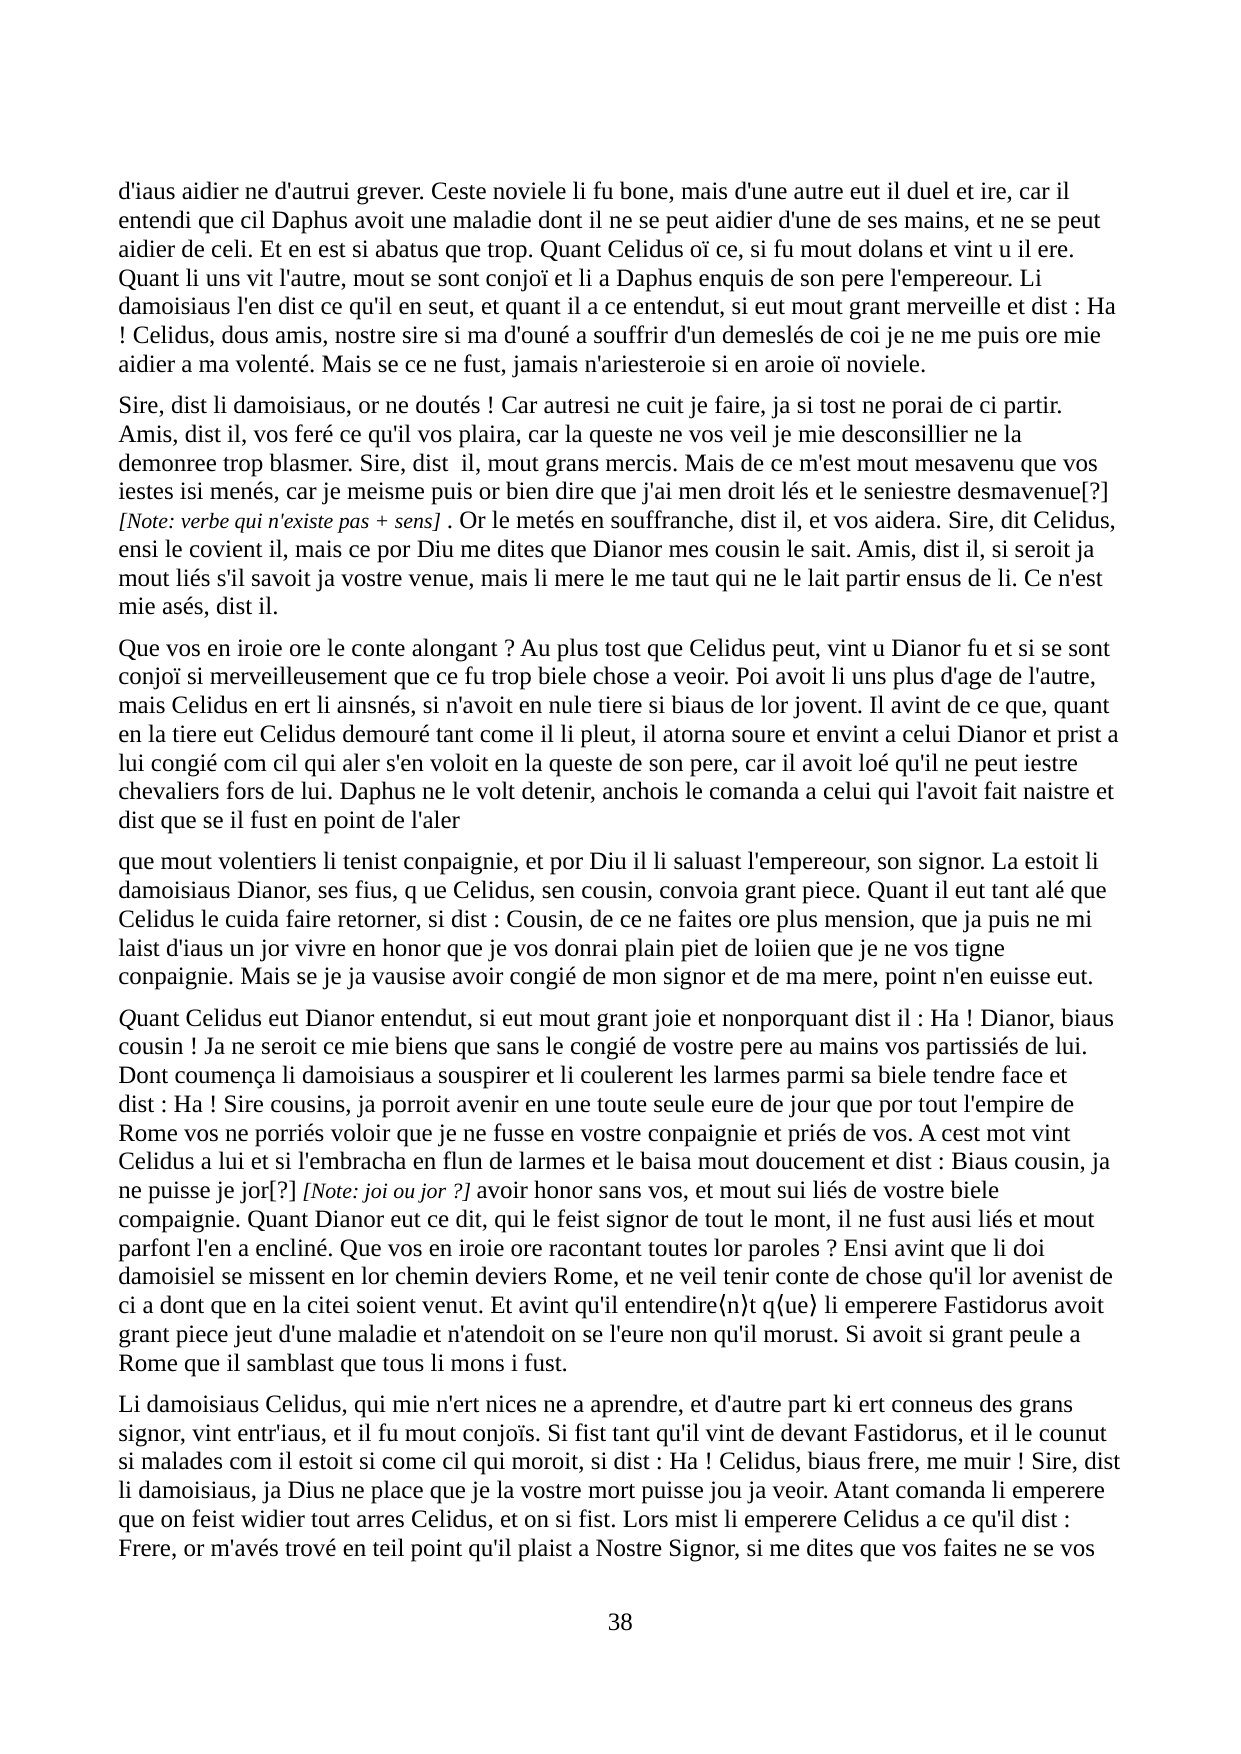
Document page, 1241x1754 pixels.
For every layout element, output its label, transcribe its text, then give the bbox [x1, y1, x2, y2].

text que mout volentiers li tenist conpaignie, et por Diu il li saluast l'empereour, son signor. La estoit li damoisiaus Dianor, ses fius, q ue Celidus, sen cousin, convoia grant piece. Quant il eut tant alé que Celidus le cuida faire retorner, si dist : Cousin, de ce ne faites ore plus mension, que ja puis ne mi laist d'iaus un jor vivre en honor que je vos donrai plain piet de loiien que je ne vos tigne conpaignie. Mais se je ja vausise avoir congié de mon signor et de ma mere, point n'en euisse eut. [118, 633, 1122, 776]
text Quant Celidus eut Dianor entendut, si eut mout grant joie et nonporquant dist il : Ha ! Dianor, biaus cousin ! Ja ne seroit ce mie biens que sans le congié de vostre pere au mains vos partissiés de lui. Dont coumença li damoisiaus a souspirer et li coulerent les larmes parmi sa biele tendre face et dist : Ha ! Sire cousins, ja porroit avenir en une toute seule eure de jour que por tout l'empire de Rome vos ne porriés voloir que je ne fusse en vostre conpaignie et priés de vos. A cest mot vint Celidus a lui et si l'embracha en flun de larmes et le baisa mout doucement et dist : Biaus cousin, ja ne puisse je jor[?] [Note: joi ou jor ?] avoir honor sans vos, et mout sui liés de vostre biele compaignie. Quant Dianor eut ce dit, qui le feist signor de tout le mont, il ne fust ausi liés et mout parfont l'en a encliné. Que vos en iroie ore racontant toutes lor paroles ? Ensi avint que li doi damoisiel se missent en lor chemin deviers Rome, et ne veil tenir conte de chose qu'il lor avenist de ci a dont que en la citei soient venut. Et avint qu'il entendire⟨n⟩t q⟨ue⟩ li emperere Fastidorus avoit grant piece jeut d'une maladie et n'atendoit on se l'eure non qu'il morust. Si avoit si grant peule a Rome que il samblast que tous li mons i fust. [118, 789, 1122, 1163]
text Que vos en iroie ore le conte alongant ? Au plus tost que Celidus peut, vint u Dianor fu et si se sont conjoï si merveilleusement que ce fu trop biele chose a veoir. Poi avoit li uns plus d'age de l'autre, mais Celidus en ert li ainsnés, si n'avoit en nule tiere si biaus de lor jovent. Il avint de ce que, quant en la tiere eut Celidus demouré tant come il li pleut, il atorna soure et envint a celui Dianor et prist a lui congié com cil qui aler s'en voloit en la queste de son pere, car il avoit loé qu'il ne peut iestre chevaliers fors de lui. Daphus ne le volt detenir, anchois le comanda a celui qui l'avoit fait naistre et dist que se il fust en point de l'aler [118, 419, 1122, 620]
text Sire, dist li damoisiaus, or ne doutés ! Car autresi ne cuit je faire, ja si tost ne porai de ci partir. Amis, dist il, vos feré ce qu'il vos plaira, car la queste ne vos veil je mie desconsillier ne la demonree trop blasmer. Sire, dist il, mout grans mercis. Mais de ce m'est mout mesavenu que vos iestes isi menés, car je meisme puis or bien dire que j'ai men droit lés et le seniestre desmavenue[?] [Note: verbe qui n'existe pas + sens] . Or le metés en souffranche, dist il, et vos aidera. Sire, dit Celidus, ensi le covient il, mais ce por Diu me dites que Dianor mes cousin le sait. Amis, dist il, si seroit ja mout liés s'il savoit ja vostre venue, mais li mere le me taut qui ne le lait partir ensus de li. Ce n'est mie asés, dist il. [118, 176, 1122, 406]
text Li damoisiaus Celidus, qui mie n'ert nices ne a aprendre, et d'autre part ki ert conneus des grans signor, vint entr'iaus, et il fu mout conjoïs. Si fist tant qu'il vint de devant Fastidorus, et il le counut si malades com il estoit si come cil qui moroit, si dist : Ha ! Celidus, biaus frere, me muir ! Sire, dist li damoisiaus, ja Dius ne place que je la vostre mort puisse jou ja veoir. Atant comanda li emperere que on feist widier tout arres Celidus, et on si fist. Lors mist li emperere Celidus a ce qu'il dist : Frere, or m'avés trové en teil point qu'il plaist a Nostre Signor, si me dites que vos faites ne se vos oïstes puis parole ne novieles de nostre chier pere l'empereour. Celidus dist a bries mos que il non, anchois en estoit meus de son paiis, et li dist le raison ensi come jou ai dit desus. Et quant Celidus li eut tout dit, il li respondi : Ha ! Frere, dist Fastidorus, come vos iest⟨es⟩ entrés en une boine painne. Or vos veil je prover come a men boin ami et frere que quant vos le porrés anchois veoir que vos le me salués, et li portés novieles de ma mort en teil maniere que il ne plaist plus a Nostre Signor que je plus soie en vie, et n'ai hoir de ma char qui le tiere doie tenir empriés moi, anchois venra la tiere a men frere Peliarmenum, lequel on me fait entendre qu'il a ma mort hastee plus qu'il ne deuist. Et por ce que je me doute que il ne face encore piis de quele eure que il soit entrés en l'empire, si vorroie jou qu'il repairast, et voist metre les choses a point qui par sa defaute porroient iestre mal ordenees, car jou sui tous fis que se il ce ne fait, il porroit bien piis faire. Quant Celidus oï çou, si vit et seut que il fu preudom et de bone vie, et ne veil ci arester de chose qui a conter ne face. Mout apaisa Celidus son frere et li eut en covent tout ce qu'il li pleut. Avint que dedens le tierc jor il morut et fu a grant honor mis en tiere. Peliarmenus saisi l'empire, et ne cuidiés mie que Celidus se fust laissiés a acointier a lui de parole. Mais il asés fausement li otroia loi et son conseil, par coi il se parti de lui au plus tost qu'il peut et ne demoura mie que il se misent en lor chemin entre lui et Dianor, isi come il cuidierent que li emperere se fust mis. [118, 1175, 1122, 1549]
